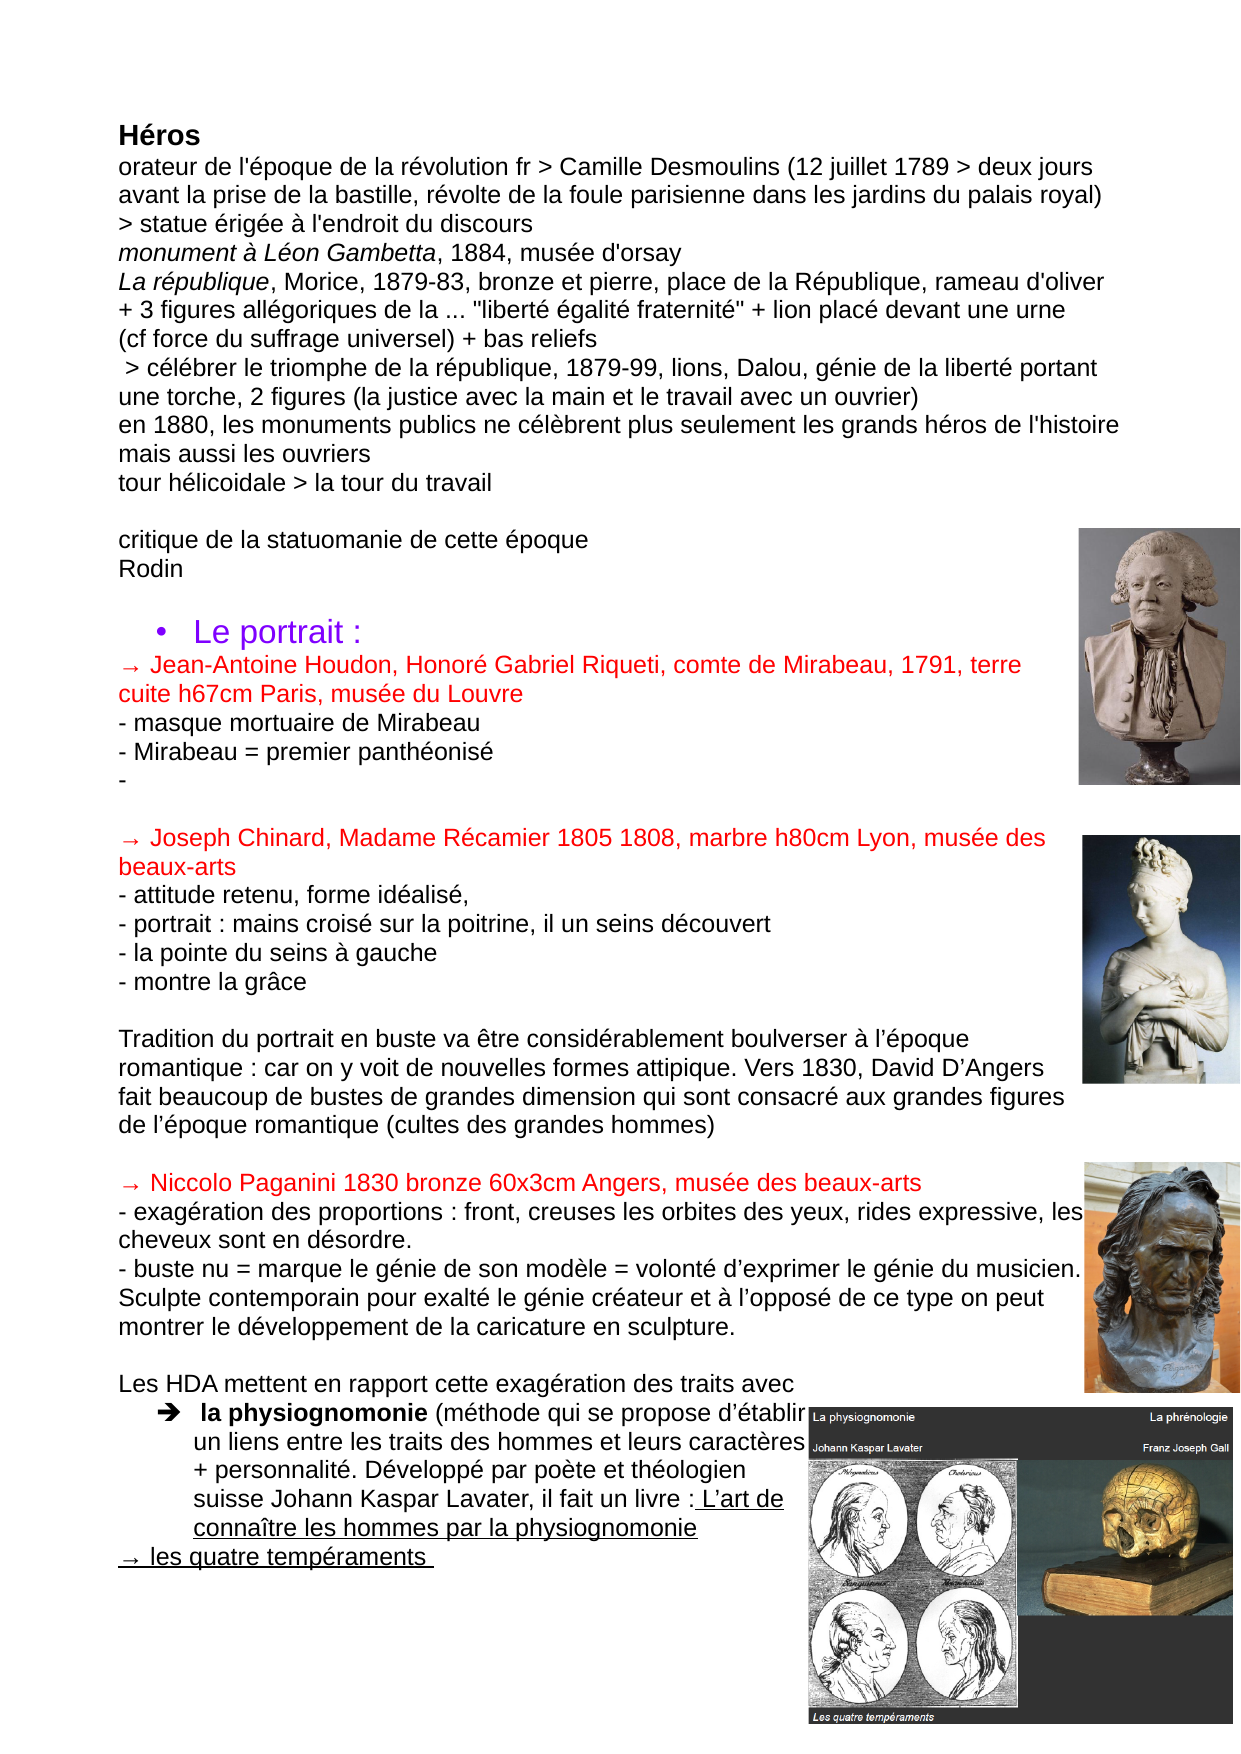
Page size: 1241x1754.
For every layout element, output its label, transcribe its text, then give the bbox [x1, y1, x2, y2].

picture [808, 1407, 1240, 1724]
text - attitude retenu, forme idéalisé, [118, 880, 1082, 909]
text - portrait : mains croisé sur la poitrine, il un seins découvert [118, 909, 1082, 938]
text + 3 figures allégoriques de la ... "liberté égalité fraternité" + lion placé devant une urne [118, 295, 1122, 324]
text → les quatre tempéraments [118, 1542, 808, 1570]
list Le portrait : [156, 612, 1078, 650]
text Tradition du portrait en buste va être considérablement boulverser à l’époque romantique : car on y voit de nouvelles formes attipique. Vers 1830, David D’Angers fait beaucoup de bustes de grandes dimension qui sont consacré aux grandes figures de l’époque romantique (cultes des grandes hommes) [118, 1024, 1122, 1139]
text - la pointe du seins à gauche [118, 938, 1082, 966]
picture [1084, 1162, 1241, 1393]
picture [1078, 528, 1241, 785]
text critique de la statuomanie de cette époque [118, 525, 1122, 554]
text Rodin [118, 554, 1078, 583]
text - exagération des proportions : front, creuses les orbites des yeux, rides expressive, les cheveux sont en désordre. [118, 1196, 1084, 1254]
text - Mirabeau = premier panthéonisé [118, 736, 1078, 765]
text > célébrer le triomphe de la république, 1879-99, lions, Dalou, génie de la liberté portant une torche, 2 figures (la justice avec la main et le travail avec un ouvrier) [118, 353, 1122, 410]
list la physiognomonie (méthode qui se propose d’établir un liens entre les traits des hommes et leurs caractères + personnalité. Développé par poète et théologien suisse Johann Kaspar Lavater, il fait un livre : L’art de connaître les hommes par la physiognomonie [156, 1398, 1122, 1542]
text → Niccolo Paganini 1830 bronze 60x3cm Angers, musée des beaux-arts [118, 1168, 1084, 1196]
text - [118, 765, 1122, 794]
text Les HDA mettent en rapport cette exagération des traits avec [118, 1369, 1122, 1398]
text - buste nu = marque le génie de son modèle = volonté d’exprimer le génie du musicien. [118, 1254, 1084, 1283]
text La république, Morice, 1879-83, bronze et pierre, place de la République, rameau d'oliver [118, 267, 1122, 295]
text Sculpte contemporain pour exalté le génie créateur et à l’opposé de ce type on peut montrer le développement de la caricature en sculpture. [118, 1283, 1084, 1340]
text en 1880, les monuments publics ne célèbrent plus seulement les grands héros de l'histoire mais aussi les ouvriers [118, 410, 1122, 468]
text Héros [118, 118, 1122, 152]
text → Jean-Antoine Houdon, Honoré Gabriel Riqueti, comte de Mirabeau, 1791, terre cuite h67cm Paris, musée du Louvre [118, 650, 1078, 708]
text → Joseph Chinard, Madame Récamier 1805 1808, marbre h80cm Lyon, musée des beaux-arts [118, 823, 1122, 880]
picture [1082, 835, 1241, 1084]
text orateur de l'époque de la révolution fr > Camille Desmoulins (12 juillet 1789 > deux jours avant la prise de la bastille, révolte de la foule parisienne dans les jardins du palais royal) > statue érigée à l'endroit du discours [118, 152, 1122, 238]
text - montre la grâce [118, 966, 1082, 995]
text monument à Léon Gambetta, 1884, musée d'orsay [118, 238, 1122, 267]
text tour hélicoidale > la tour du travail [118, 468, 1122, 497]
text (cf force du suffrage universel) + bas reliefs [118, 324, 1122, 353]
text - masque mortuaire de Mirabeau [118, 708, 1078, 736]
